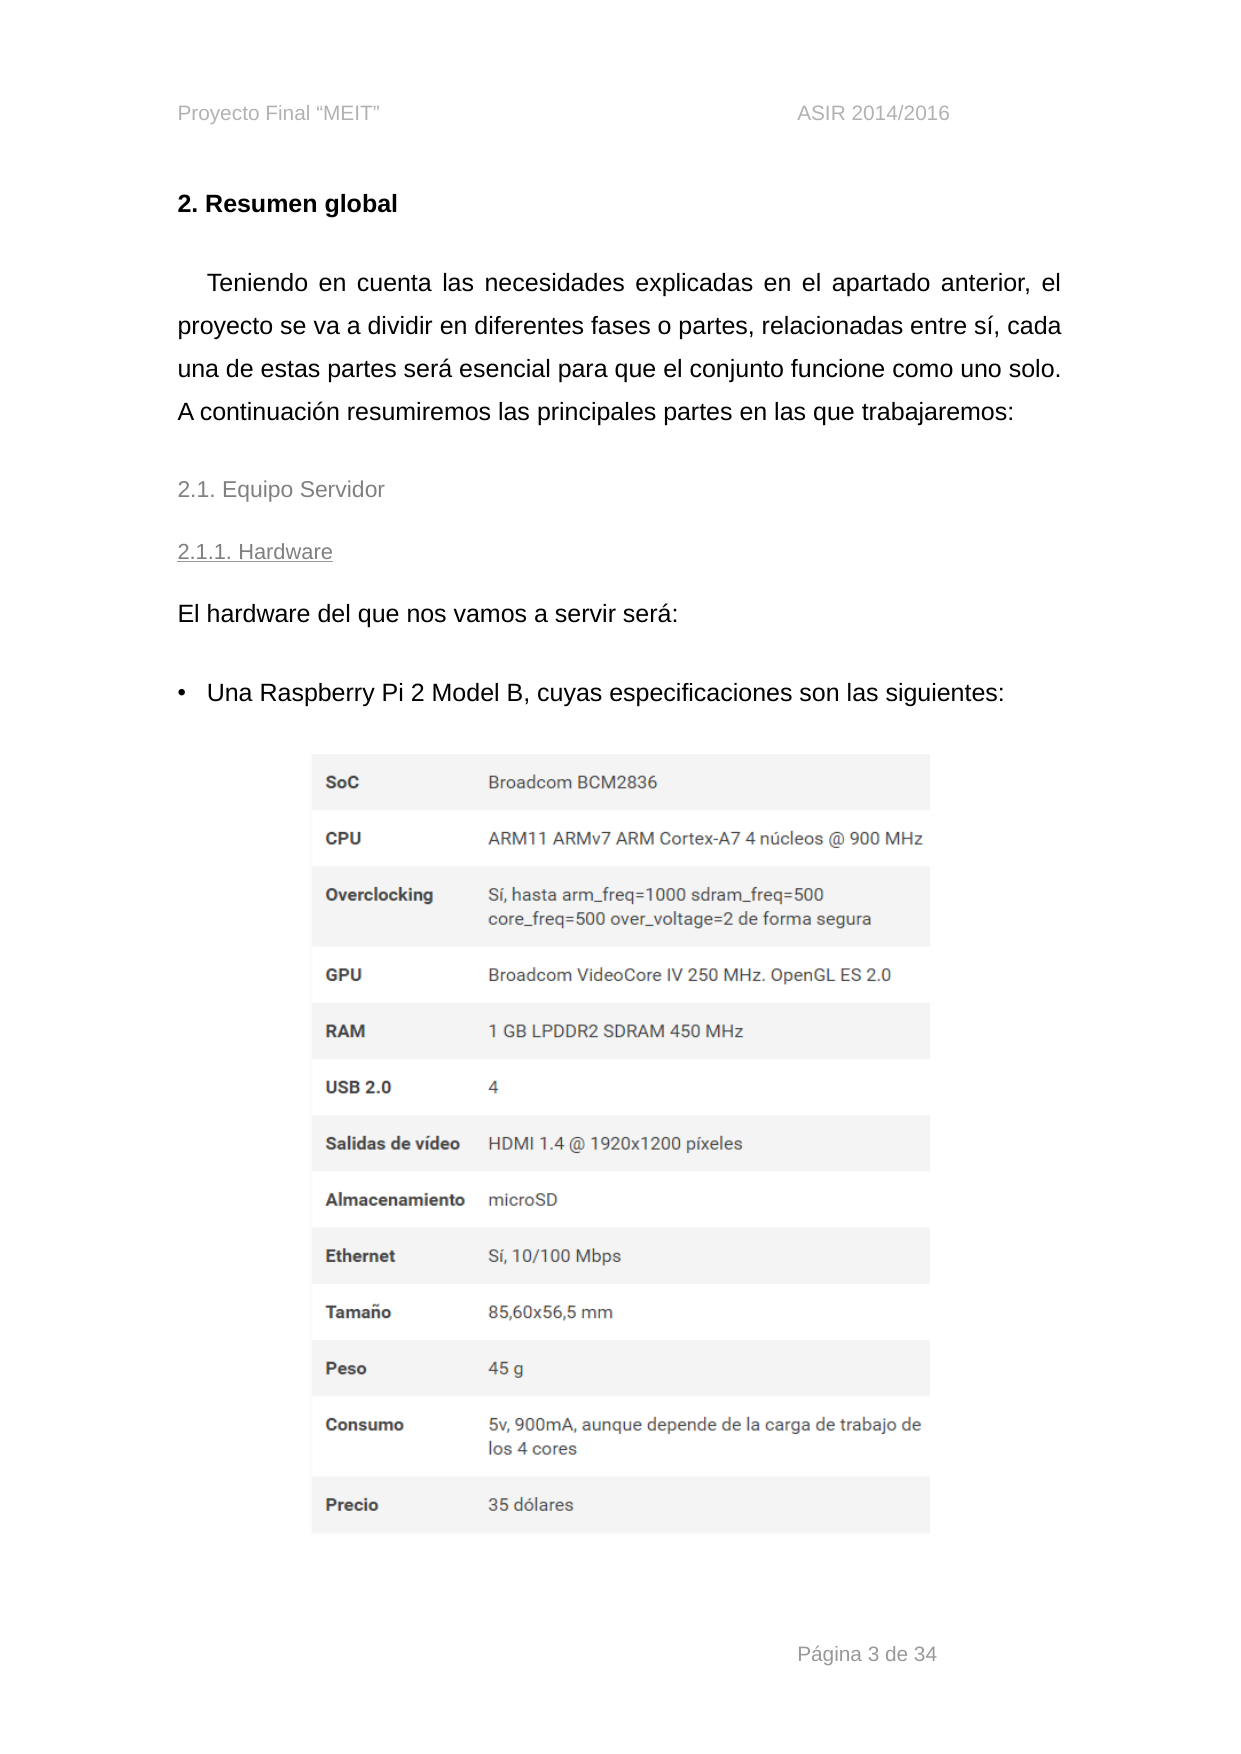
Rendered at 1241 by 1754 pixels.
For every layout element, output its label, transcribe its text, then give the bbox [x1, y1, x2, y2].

subtitle 2.1.1. Hardware [177, 539, 1063, 564]
picture [310, 754, 930, 1535]
text Teniendo en cuenta las necesidades explicadas en el apartado anterior, el proyecto se va a dividir en diferentes fases o partes, relacionadas entre sí, cada una de estas partes será esencial para que el conjunto funcione como uno solo. A continuación resumiremos las principales partes en las que trabajaremos: [177, 268, 1063, 426]
list Una Raspberry Pi 2 Model B, cuyas especificaciones son las siguientes: [177, 678, 1063, 707]
text El hardware del que nos vamos a servir será: [177, 599, 1063, 628]
subtitle 2. Resumen global [177, 189, 1063, 218]
subtitle 2.1. Equipo Servidor [177, 476, 1063, 502]
